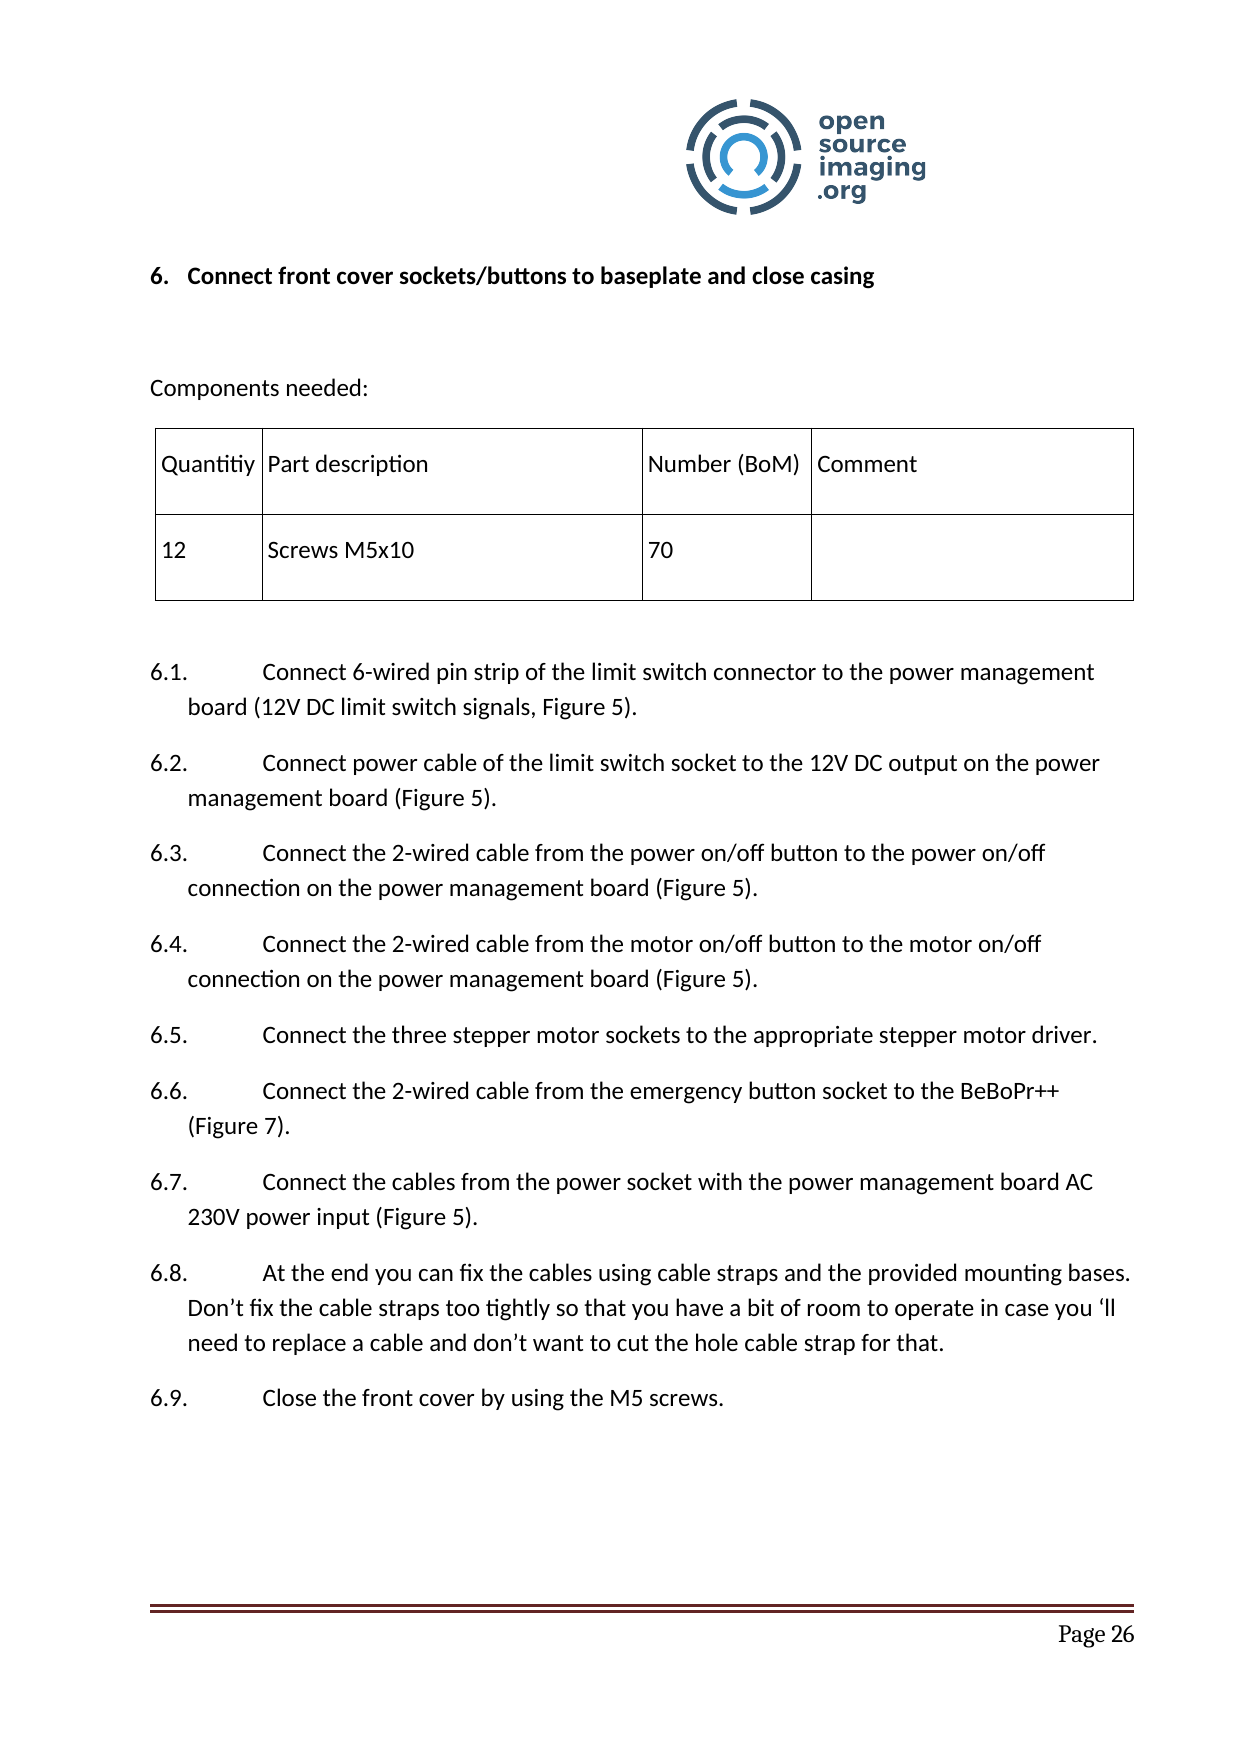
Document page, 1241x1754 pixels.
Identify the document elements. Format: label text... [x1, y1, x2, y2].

list At the end you can fix the cables using cable straps and the provided mounting bases. Don’t fix the cable straps too tightly so that you have a bit of room to operate in case you ‘ll need to replace a cable and don’t want to cut the hole cable strap for that. [150, 1257, 1134, 1357]
table_header Part description [263, 429, 642, 514]
table_cell 70 [643, 515, 811, 599]
table_header Comment [812, 429, 1133, 514]
list Connect the 2-wired cable from the power on/off button to the power on/off connection on the power management board (Figure 5). [150, 838, 1134, 903]
list Close the front cover by using the M5 screws. [150, 1383, 1134, 1413]
list Connect the three stepper motor sockets to the appropriate stepper motor driver. [150, 1019, 1134, 1050]
table_cell Screws M5x10 [263, 515, 642, 599]
list Components needed: [150, 372, 1134, 402]
list Connect the cables from the power socket with the power management board AC 230V power input (Figure 5). [150, 1166, 1134, 1231]
table_header Number (BoM) [643, 429, 811, 514]
list Connect the 2-wired cable from the motor on/off button to the motor on/off connection on the power management board (Figure 5). [150, 928, 1134, 994]
table_header Quantitiy [156, 429, 262, 514]
list Connect front cover sockets/buttons to baseplate and close casing [150, 260, 1134, 291]
list Connect power cable of the limit switch socket to the 12V DC output on the power management board (Figure 5). [150, 747, 1134, 812]
table_cell [812, 515, 1133, 599]
table_cell 12 [156, 515, 262, 599]
list Connect the 2-wired cable from the emergency button socket to the BeBoPr++ (Figure 7). [150, 1075, 1134, 1141]
list Connect 6-wired pin strip of the limit switch connector to the power management board (12V DC limit switch signals, Figure 5). [150, 656, 1134, 721]
